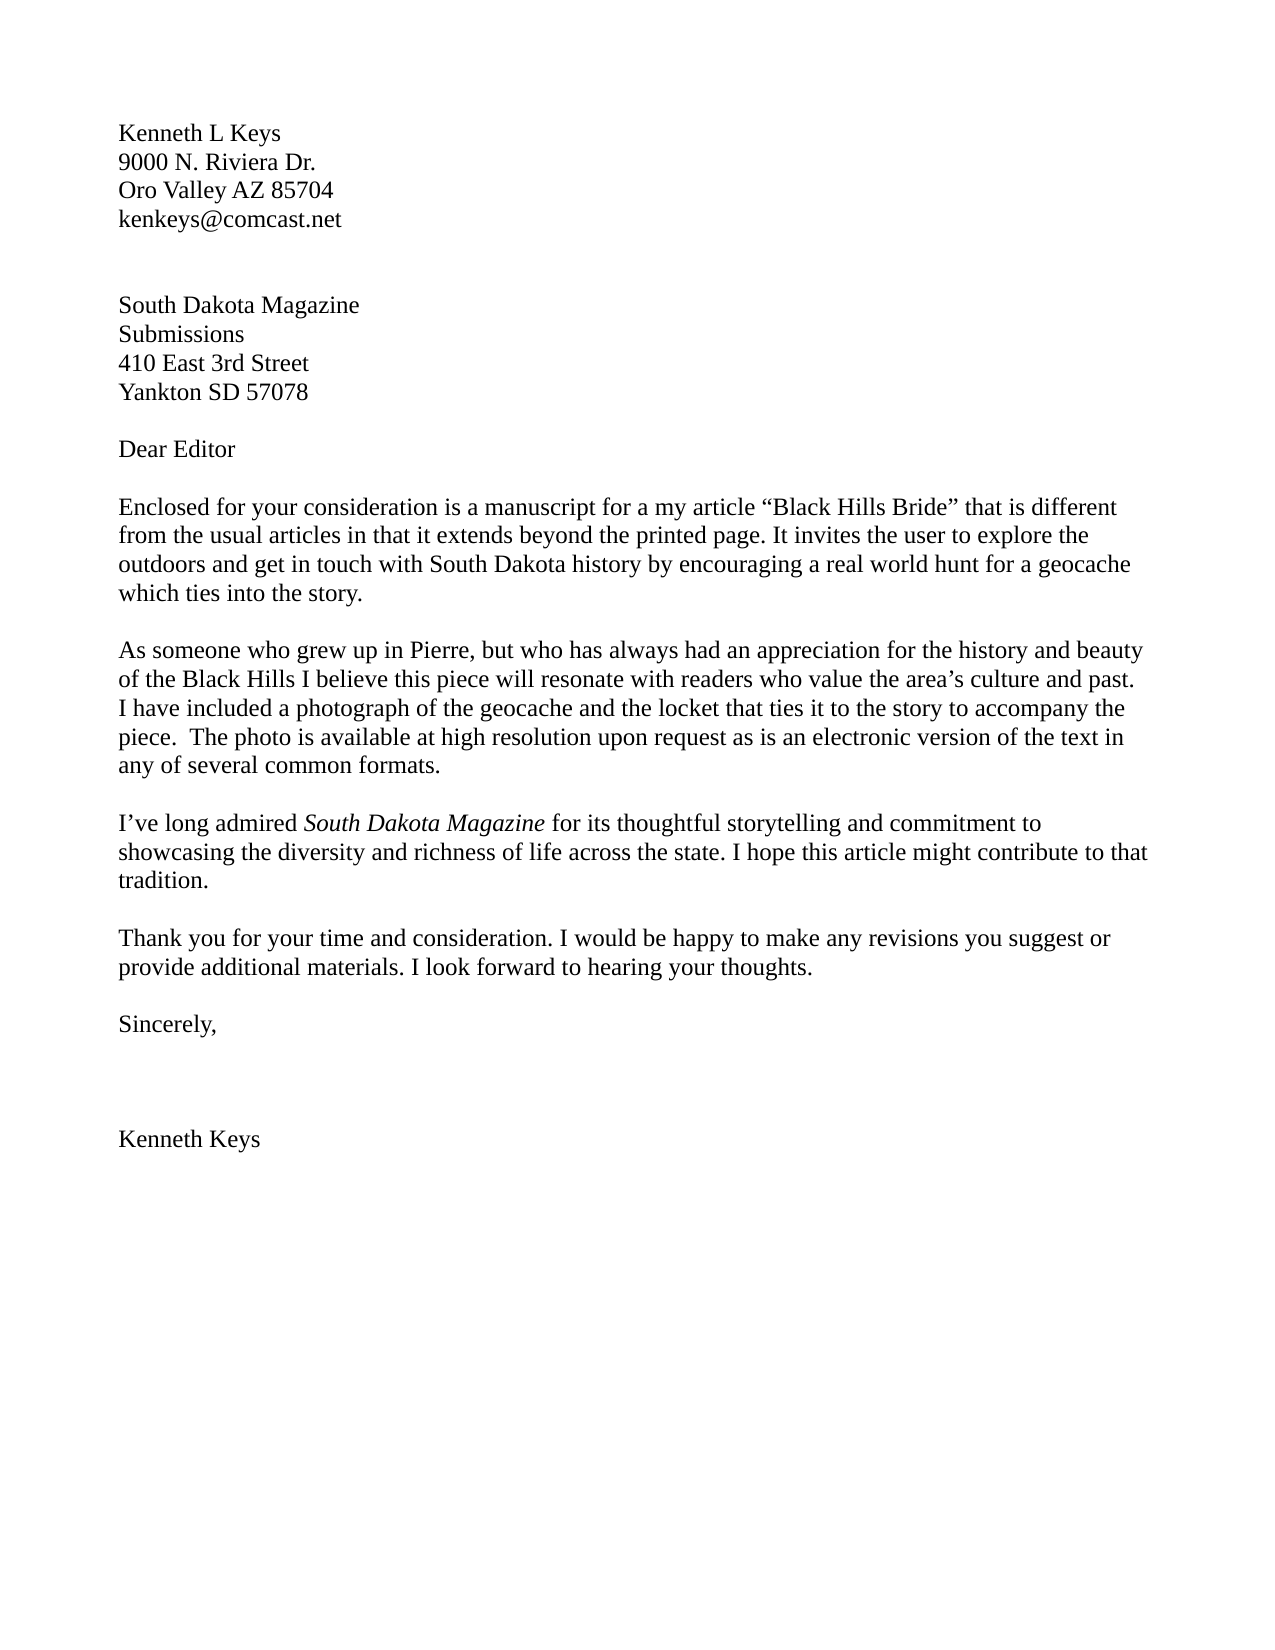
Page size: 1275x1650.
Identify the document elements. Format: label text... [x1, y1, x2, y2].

text Enclosed for your consideration is a manuscript for a my article “Black Hills Bride” that is different from the usual articles in that it extends beyond the printed page. It invites the user to explore the outdoors and get in touch with South Dakota history by encouraging a real world hunt for a geocache which ties into the story. [118, 492, 1157, 607]
text As someone who grew up in Pierre, but who has always had an appreciation for the history and beauty of the Black Hills I believe this piece will resonate with readers who value the area’s culture and past. [118, 636, 1157, 693]
text 9000 N. Riviera Dr. [118, 147, 1157, 176]
text Kenneth L Keys [118, 118, 1157, 147]
text Sincerely, [118, 1009, 1157, 1038]
text I’ve long admired South Dakota Magazine for its thoughtful storytelling and commitment to showcasing the diversity and richness of life across the state. I hope this article might contribute to that tradition. [118, 808, 1157, 894]
text kenkeys@comcast.net [118, 204, 1157, 233]
text Thank you for your time and consideration. I would be happy to make any revisions you suggest or provide additional materials. I look forward to hearing your thoughts. [118, 923, 1157, 981]
text Oro Valley AZ 85704 [118, 176, 1157, 204]
text South Dakota Magazine Submissions 410 East 3rd Street Yankton SD 57078 [118, 291, 1157, 406]
text Dear Editor [118, 434, 1157, 463]
text Kenneth Keys [118, 1124, 1157, 1153]
text I have included a photograph of the geocache and the locket that ties it to the story to accompany the piece. The photo is available at high resolution upon request as is an electronic version of the text in any of several common formats. [118, 693, 1157, 779]
